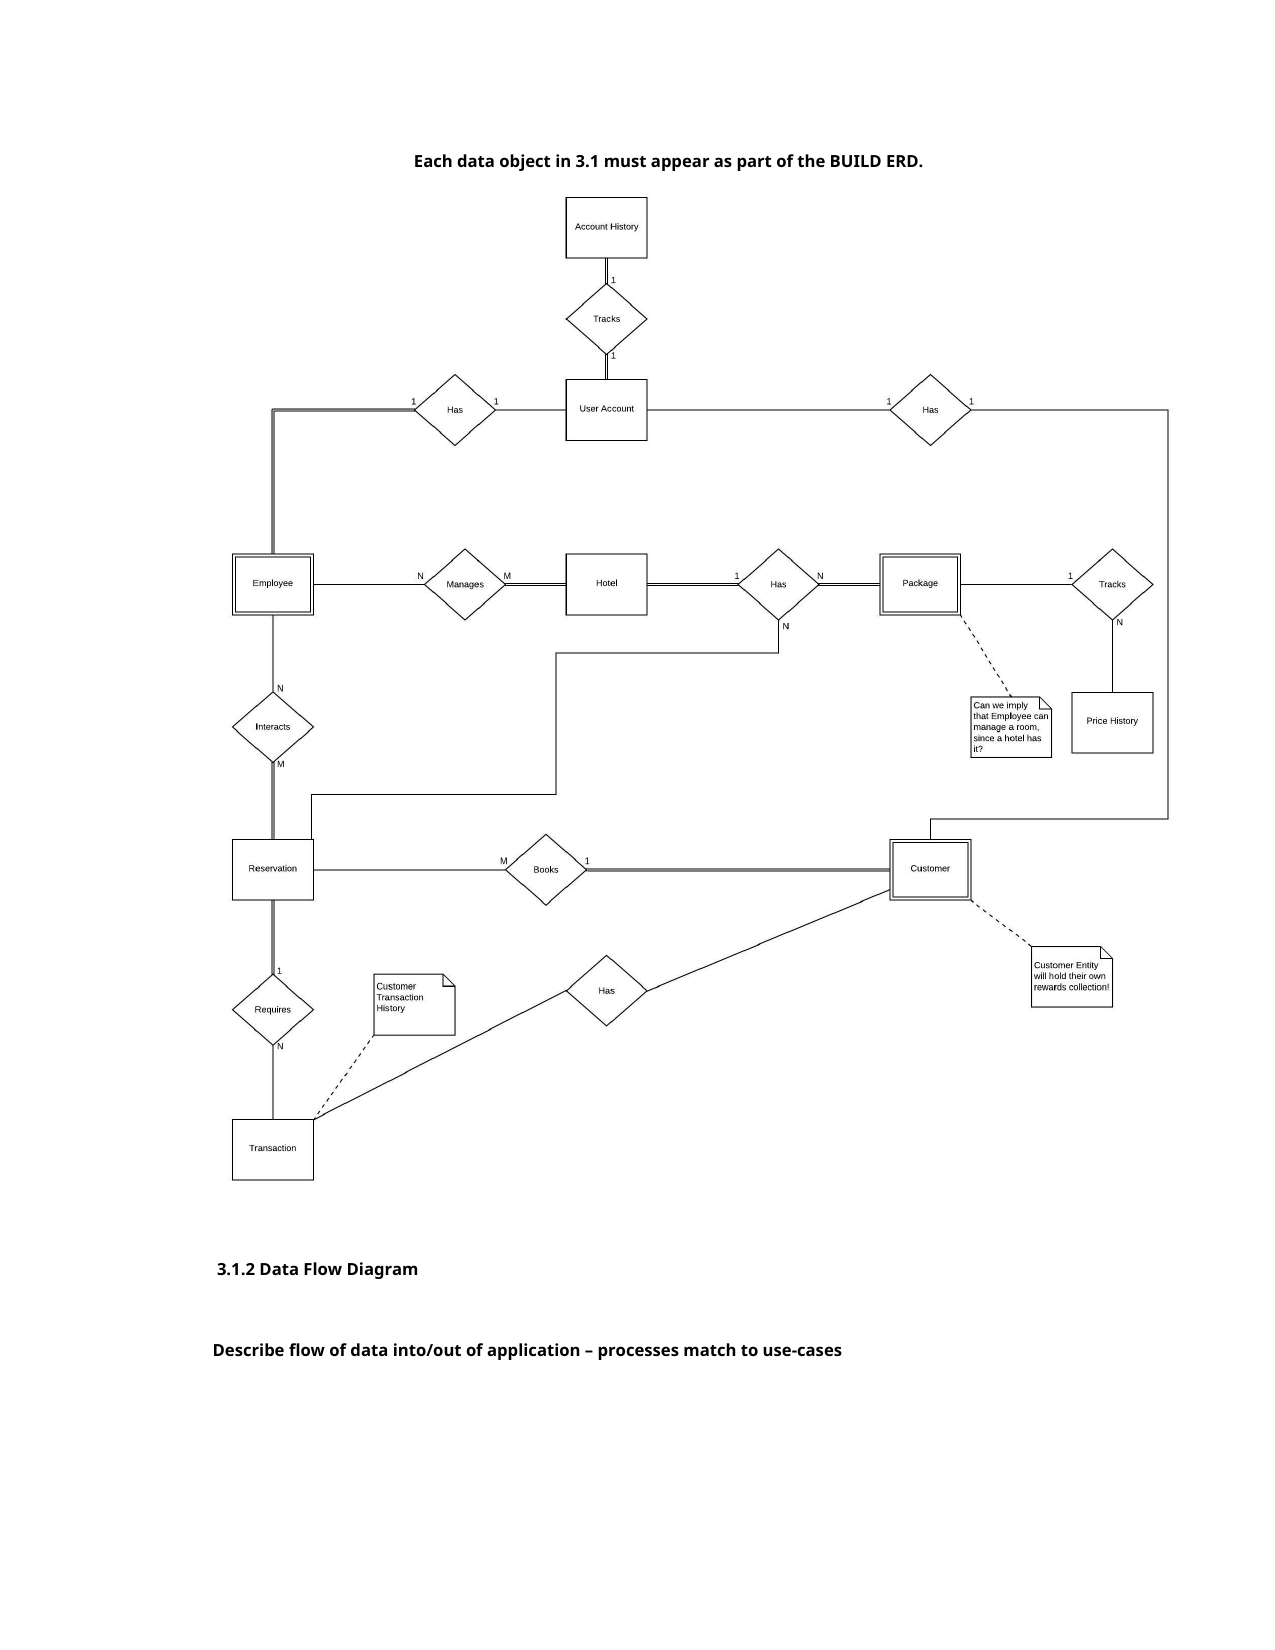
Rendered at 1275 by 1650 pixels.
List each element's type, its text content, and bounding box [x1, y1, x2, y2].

subtitle 3.1.2 Data Flow Diagram [212, 1258, 1125, 1280]
subtitle Describe flow of data into/out of application – processes match to use-cases [212, 1339, 1125, 1361]
subtitle Each data object in 3.1 must appear as part of the BUILD ERD. [212, 150, 1125, 178]
